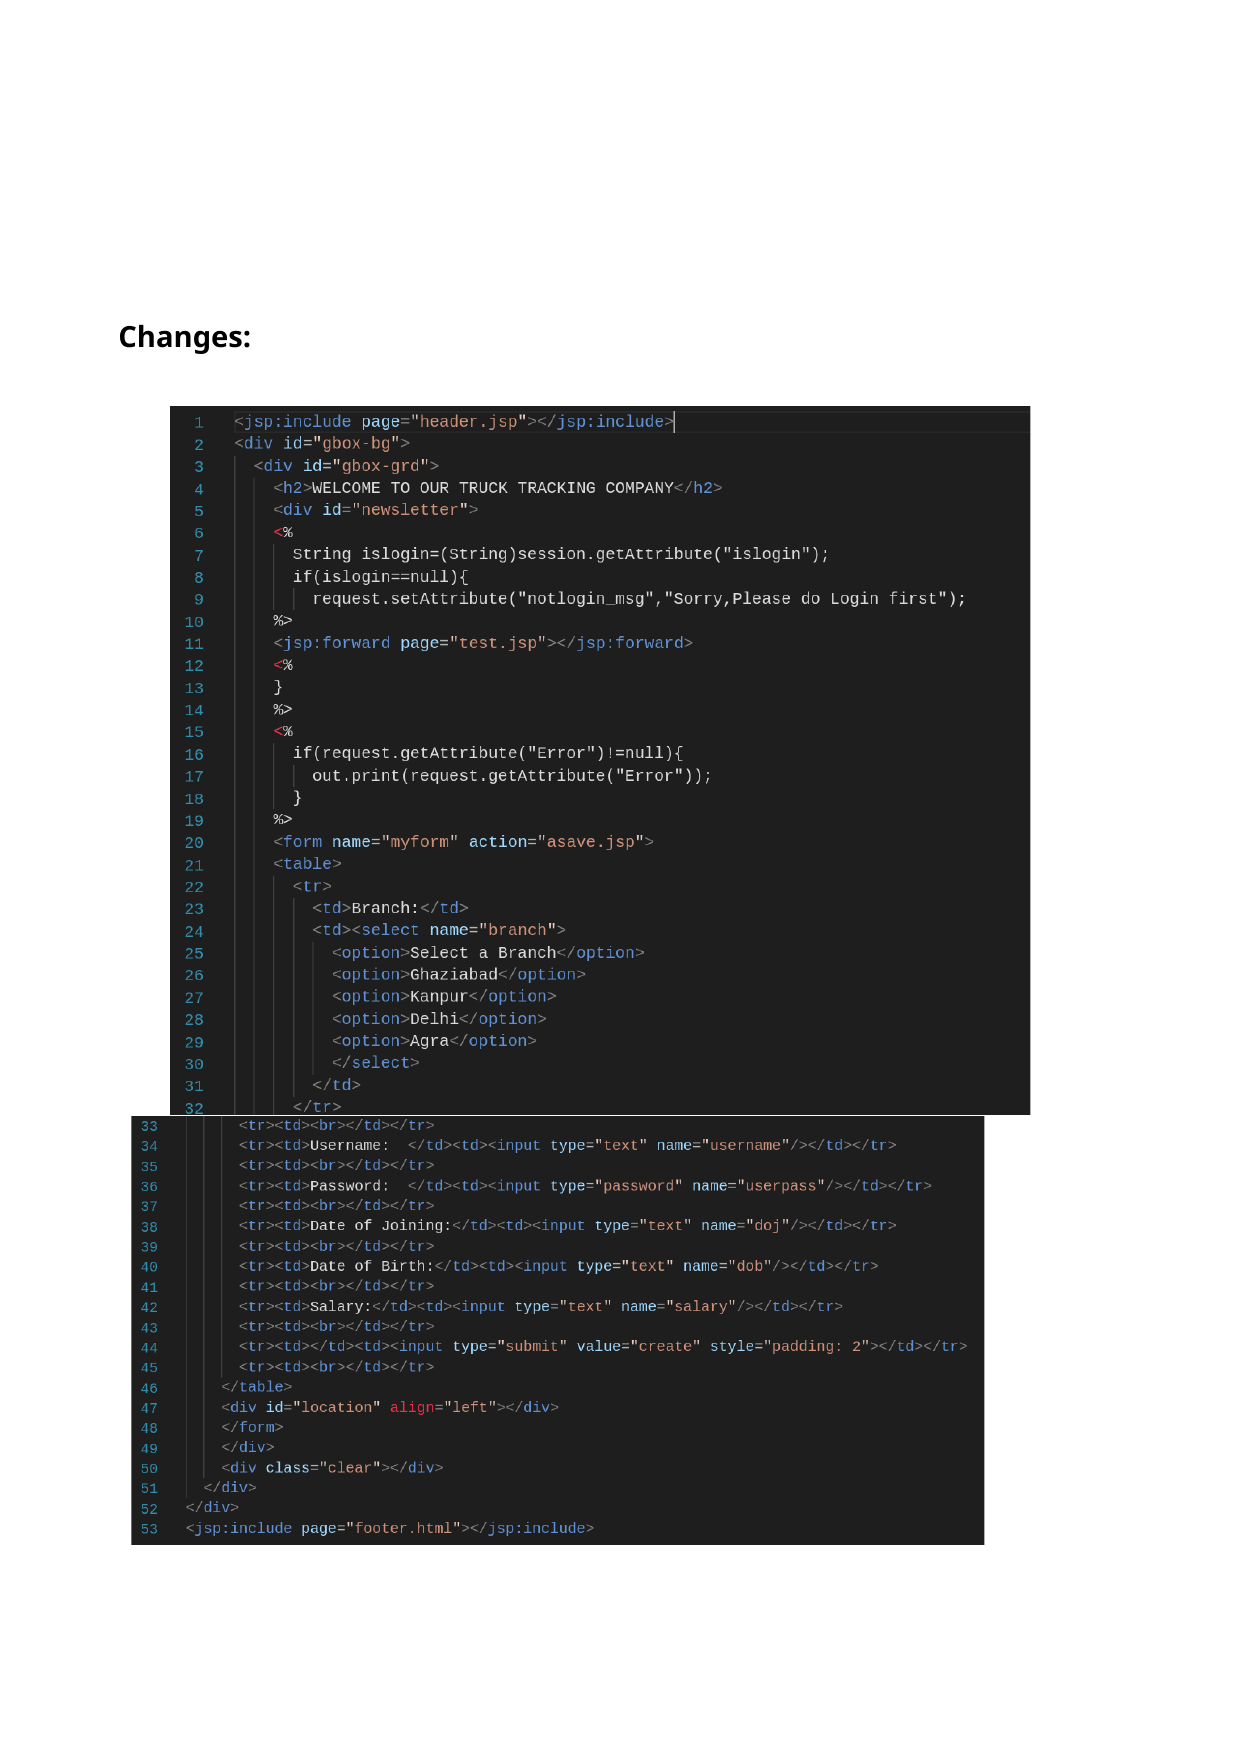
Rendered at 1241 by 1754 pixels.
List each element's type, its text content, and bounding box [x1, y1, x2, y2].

picture [131, 1116, 985, 1545]
text Changes: [118, 317, 1122, 356]
picture [170, 406, 1031, 1115]
